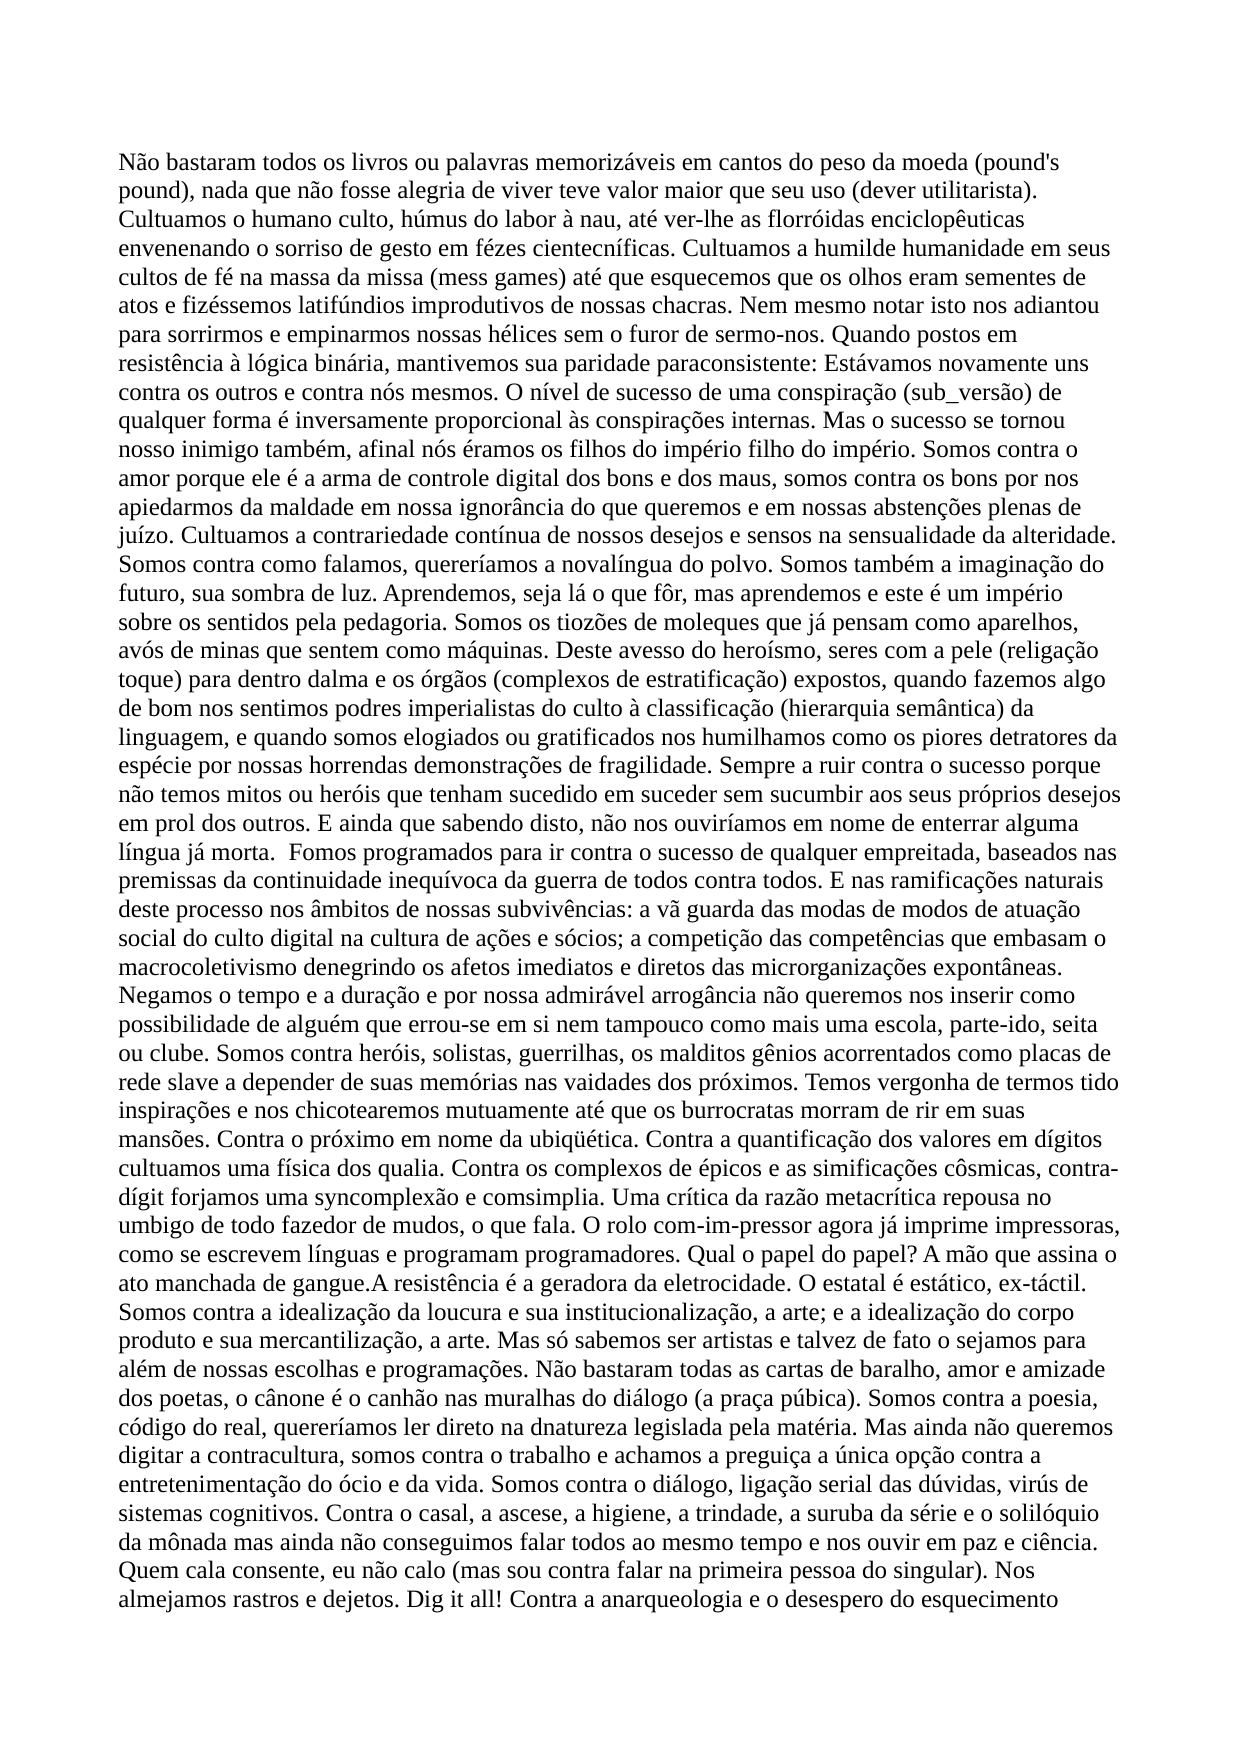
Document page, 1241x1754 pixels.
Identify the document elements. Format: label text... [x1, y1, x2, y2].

text Não bastaram todos os livros ou palavras memorizáveis em cantos do peso da moeda (pound's pound), nada que não fosse alegria de viver teve valor maior que seu uso (dever utilitarista). Cultuamos o humano culto, húmus do labor à nau, até ver-lhe as florróidas enciclopêuticas envenenando o sorriso de gesto em fézes cientecníficas. Cultuamos a humilde humanidade em seus cultos de fé na massa da missa (mess games) até que esquecemos que os olhos eram sementes de atos e fizéssemos latifúndios improdutivos de nossas chacras. Nem mesmo notar isto nos adiantou para sorrirmos e empinarmos nossas hélices sem o furor de sermo-nos. Quando postos em resistência à lógica binária, mantivemos sua paridade paraconsistente: Estávamos novamente uns contra os outros e contra nós mesmos. O nível de sucesso de uma conspiração (sub_versão) de qualquer forma é inversamente proporcional às conspirações internas. Mas o sucesso se tornou nosso inimigo também, afinal nós éramos os filhos do império filho do império. Somos contra o amor porque ele é a arma de controle digital dos bons e dos maus, somos contra os bons por nos apiedarmos da maldade em nossa ignorância do que queremos e em nossas abstenções plenas de juízo. Cultuamos a contrariedade contínua de nossos desejos e sensos na sensualidade da alteridade. Somos contra como falamos, quereríamos a novalíngua do polvo. Somos também a imaginação do futuro, sua sombra de luz. Aprendemos, seja lá o que fôr, mas aprendemos e este é um império sobre os sentidos pela pedagoria. Somos os tiozões de moleques que já pensam como aparelhos, avós de minas que sentem como máquinas. Deste avesso do heroísmo, seres com a pele (religação toque) para dentro dalma e os órgãos (complexos de estratificação) expostos, quando fazemos algo de bom nos sentimos podres imperialistas do culto à classificação (hierarquia semântica) da linguagem, e quando somos elogiados ou gratificados nos humilhamos como os piores detratores da espécie por nossas horrendas demonstrações de fragilidade. Sempre a ruir contra o sucesso porque não temos mitos ou heróis que tenham sucedido em suceder sem sucumbir aos seus próprios desejos em prol dos outros. E ainda que sabendo disto, não nos ouviríamos em nome de enterrar alguma língua já morta. Fomos programados para ir contra o sucesso de qualquer empreitada, baseados nas premissas da continuidade inequívoca da guerra de todos contra todos. E nas ramificações naturais deste processo nos âmbitos de nossas subvivências: a vã guarda das modas de modos de atuação social do culto digital na cultura de ações e sócios; a competição das competências que embasam o macrocoletivismo denegrindo os afetos imediatos e diretos das microrganizações expontâneas. Negamos o tempo e a duração e por nossa admirável arrogância não queremos nos inserir como possibilidade de alguém que errou-se em si nem tampouco como mais uma escola, parte-ido, seita ou clube. Somos contra heróis, solistas, guerrilhas, os malditos gênios acorrentados como placas de rede slave a depender de suas memórias nas vaidades dos próximos. Temos vergonha de termos tido inspirações e nos chicotearemos mutuamente até que os burrocratas morram de rir em suas mansões. Contra o próximo em nome da ubiqüética. Contra a quantificação dos valores em dígitos cultuamos uma física dos qualia. Contra os complexos de épicos e as simificações côsmicas, contra-dígit forjamos uma syncomplexão e comsimplia. Uma crítica da razão metacrítica repousa no umbigo de todo fazedor de mudos, o que fala. O rolo com-im-pressor agora já imprime impressoras, como se escrevem línguas e programam programadores. Qual o papel do papel? A mão que assina o ato manchada de gangue.A resistência é a geradora da eletrocidade. O estatal é estático, ex-táctil. Somos contra a idealização da loucura e sua institucionalização, a arte; e a idealização do corpo produto e sua mercantilização, a arte. Mas só sabemos ser artistas e talvez de fato o sejamos para além de nossas escolhas e programações. Não bastaram todas as cartas de baralho, amor e amizade dos poetas, o cânone é o canhão nas muralhas do diálogo (a praça púbica). Somos contra a poesia, código do real, quereríamos ler direto na dnatureza legislada pela matéria. Mas ainda não queremos digitar a contracultura, somos contra o trabalho e achamos a preguiça a única opção contra a entretenimentação do ócio e da vida. Somos contra o diálogo, ligação serial das dúvidas, virús de sistemas cognitivos. Contra o casal, a ascese, a higiene, a trindade, a suruba da série e o solilóquio da mônada mas ainda não conseguimos falar todos ao mesmo tempo e nos ouvir em paz e ciência. Quem cala consente, eu não calo (mas sou contra falar na primeira pessoa do singular). Nos almejamos rastros e dejetos. Dig it all! Contra a anarqueologia e o desespero do esquecimento [118, 147, 1122, 1613]
